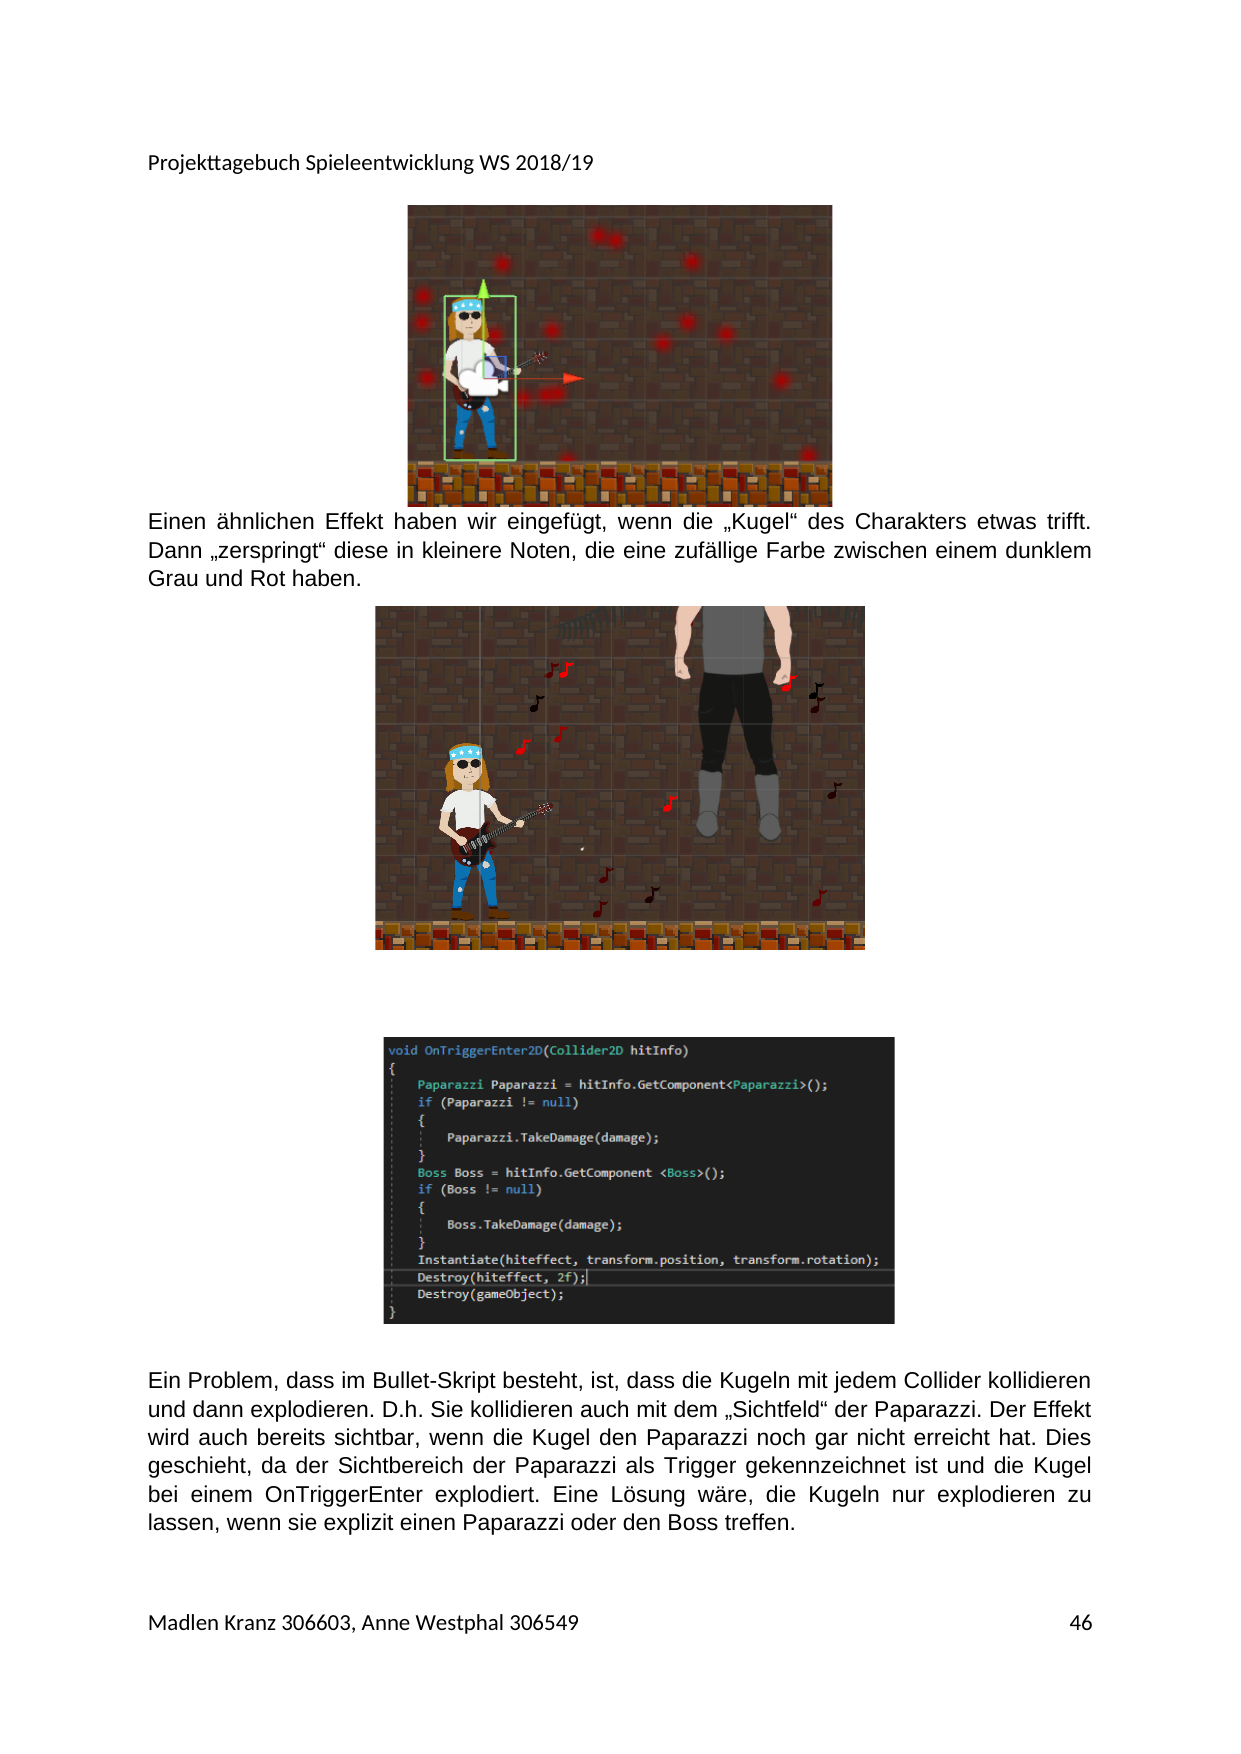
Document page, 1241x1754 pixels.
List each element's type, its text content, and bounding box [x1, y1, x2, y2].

picture [407, 205, 833, 507]
text Einen ähnlichen Effekt haben wir eingefügt, wenn die „Kugel“ des Charakters etwas trifft. Dann „zerspringt“ diese in kleinere Noten, die eine zufällige Farbe zwischen einem dunklem Grau und Rot haben. [148, 205, 1093, 591]
picture [383, 1037, 895, 1324]
text Ein Problem, dass im Bullet-Skript besteht, ist, dass die Kugeln mit jedem Collider kollidieren und dann explodieren. D.h. Sie kollidieren auch mit dem „Sichtfeld“ der Paparazzi. Der Effekt wird auch bereits sichtbar, wenn die Kugel den Paparazzi noch gar nicht erreicht hat. Dies geschieht, da der Sichtbereich der Paparazzi als Trigger gekennzeichnet ist und die Kugel bei einem OnTriggerEnter explodiert. Eine Lösung wäre, die Kugeln nur explodieren zu lassen, wenn sie explizit einen Paparazzi oder den Boss treffen. [148, 1367, 1093, 1536]
picture [375, 606, 865, 950]
